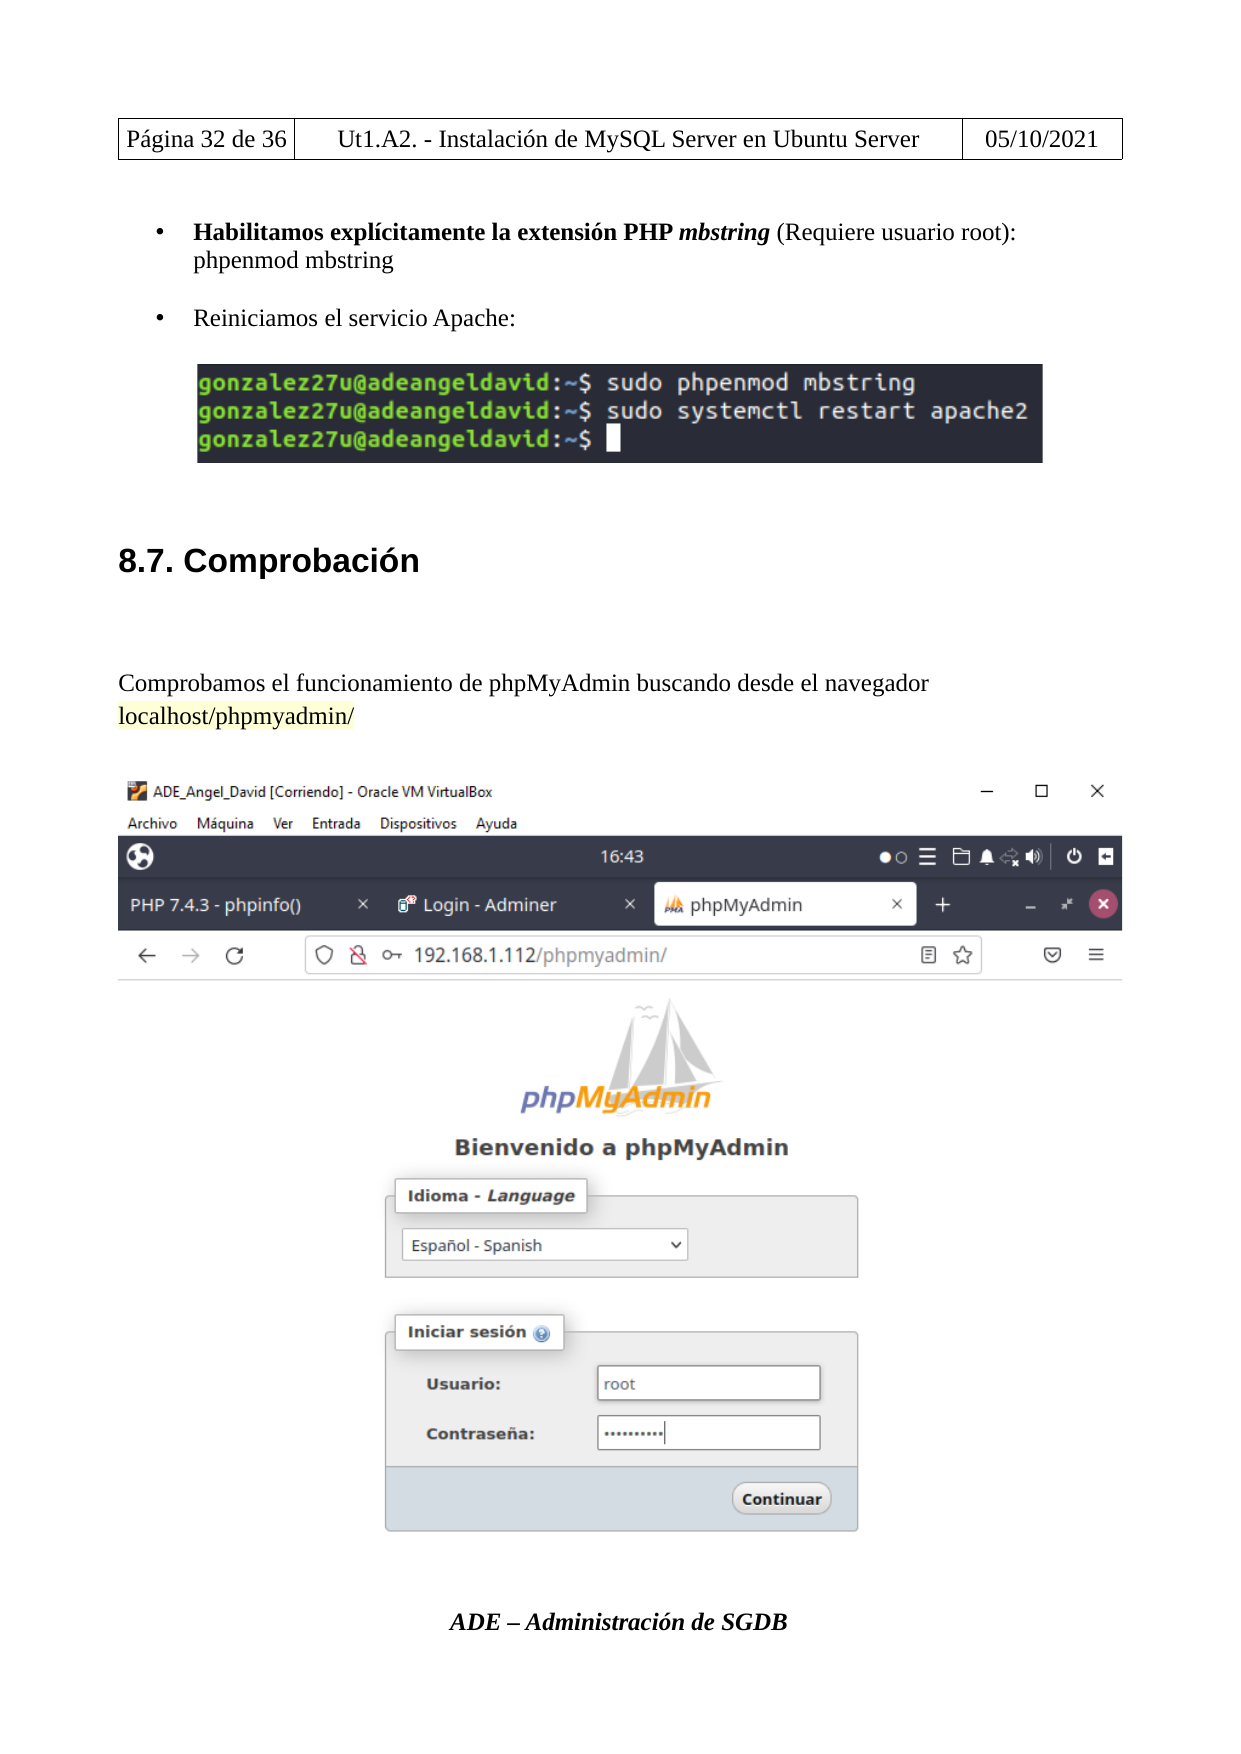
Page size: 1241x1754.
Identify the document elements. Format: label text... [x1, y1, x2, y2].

subtitle 8.7. Comprobación [118, 541, 1122, 579]
text Comprobamos el funcionamiento de phpMyAdmin buscando desde el navegador localhost/phpmyadmin/ [118, 668, 1122, 730]
list phpenmod mbstring [156, 246, 1122, 274]
picture [118, 774, 1123, 1543]
list Reiniciamos el servicio Apache: [156, 303, 1122, 332]
list Habilitamos explícitamente la extensión PHP mbstring (Requiere usuario root): [156, 217, 1122, 246]
picture [197, 364, 1043, 463]
